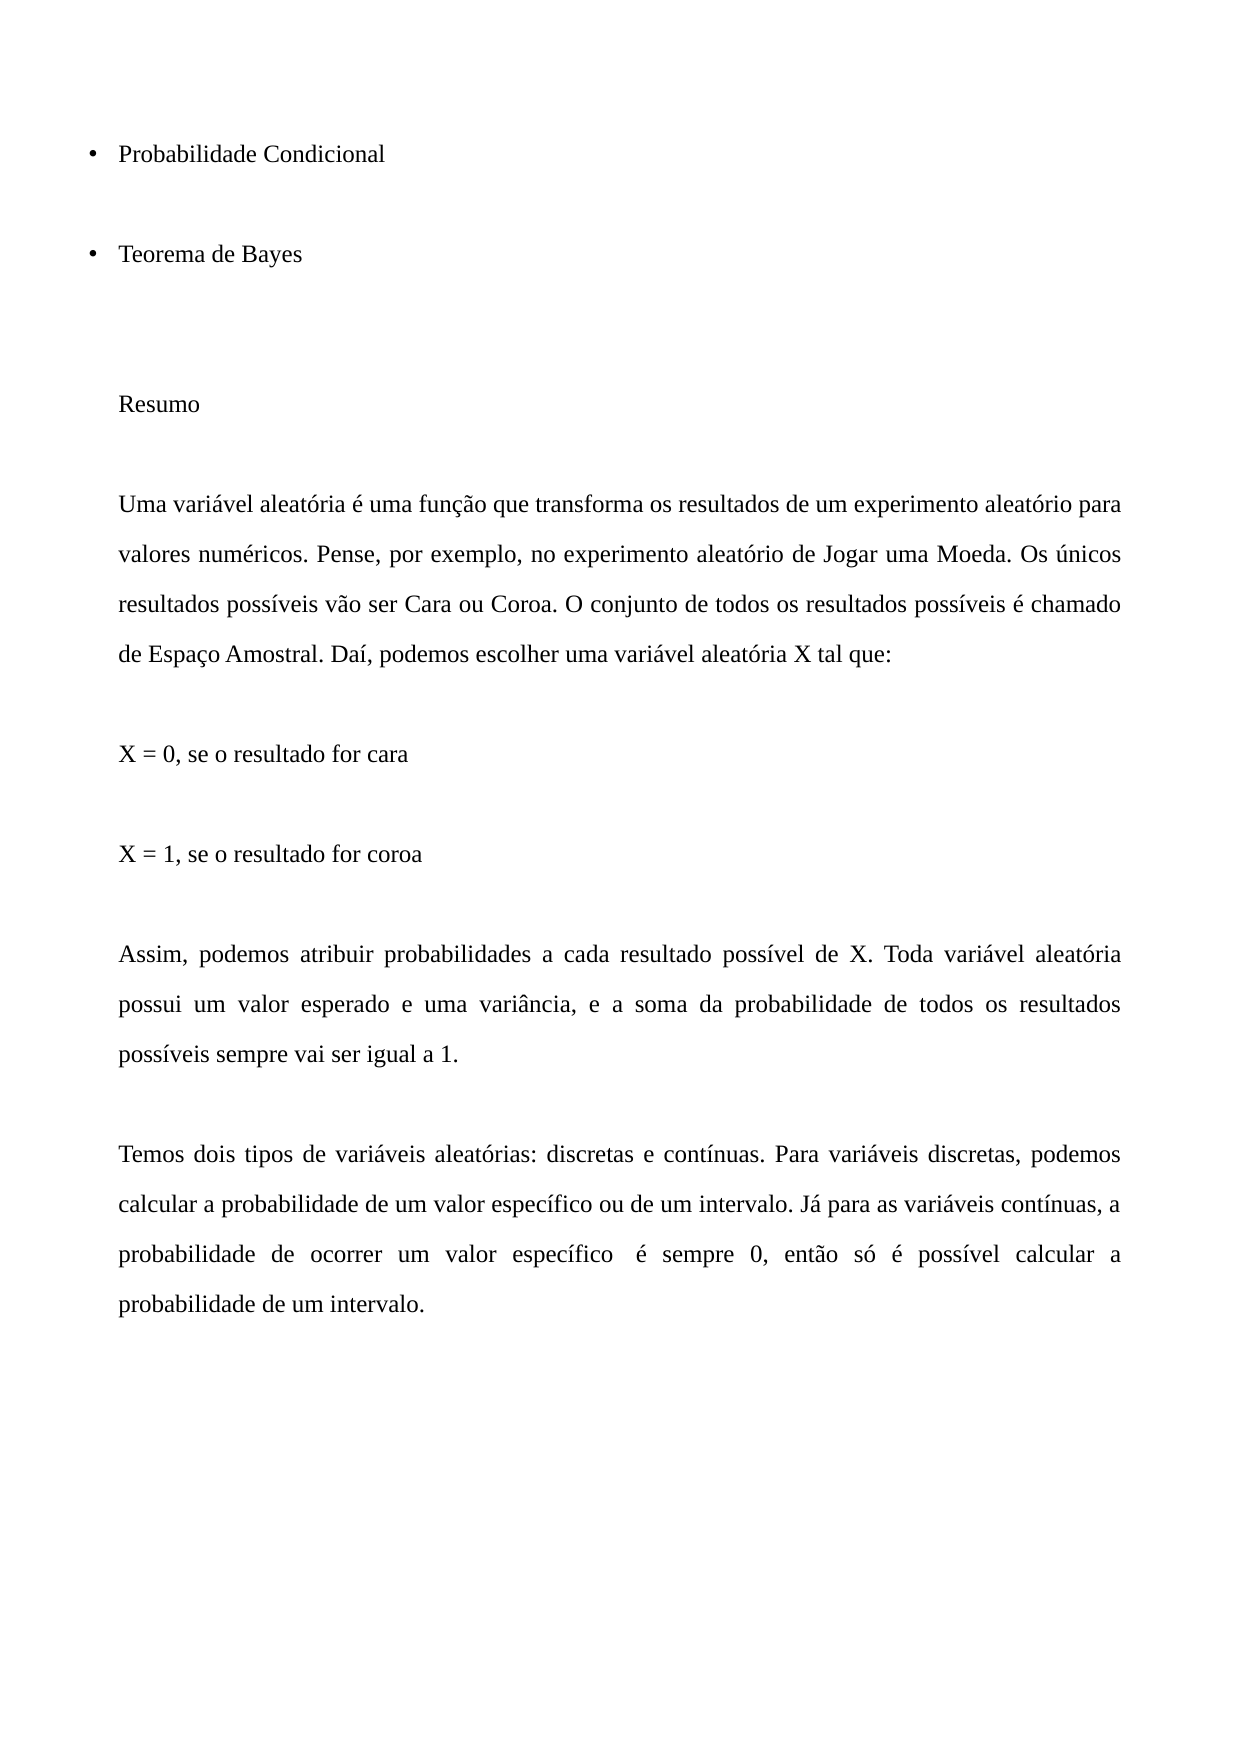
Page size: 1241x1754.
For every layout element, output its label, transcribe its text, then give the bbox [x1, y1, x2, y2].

text X = 0, se o resultado for cara [118, 718, 1122, 768]
list Teorema de Bayes [118, 218, 1122, 268]
text Temos dois tipos de variáveis aleatórias: discretas e contínuas. Para variáveis discretas, podemos calcular a probabilidade de um valor específico ou de um intervalo. Já para as variáveis contínuas, a probabilidade de ocorrer um valor específico é sempre 0, então só é possível calcular a probabilidade de um intervalo. [118, 1118, 1122, 1318]
text Assim, podemos atribuir probabilidades a cada resultado possível de X. Toda variável aleatória possui um valor esperado e uma variância, e a soma da probabilidade de todos os resultados possíveis sempre vai ser igual a 1. [118, 918, 1122, 1068]
list Probabilidade Condicional [118, 118, 1122, 168]
text X = 1, se o resultado for coroa [118, 818, 1122, 868]
text Resumo [118, 368, 1122, 418]
text Uma variável aleatória é uma função que transforma os resultados de um experimento aleatório para valores numéricos. Pense, por exemplo, no experimento aleatório de Jogar uma Moeda. Os únicos resultados possíveis vão ser Cara ou Coroa. O conjunto de todos os resultados possíveis é chamado de Espaço Amostral. Daí, podemos escolher uma variável aleatória X tal que: [118, 468, 1122, 668]
